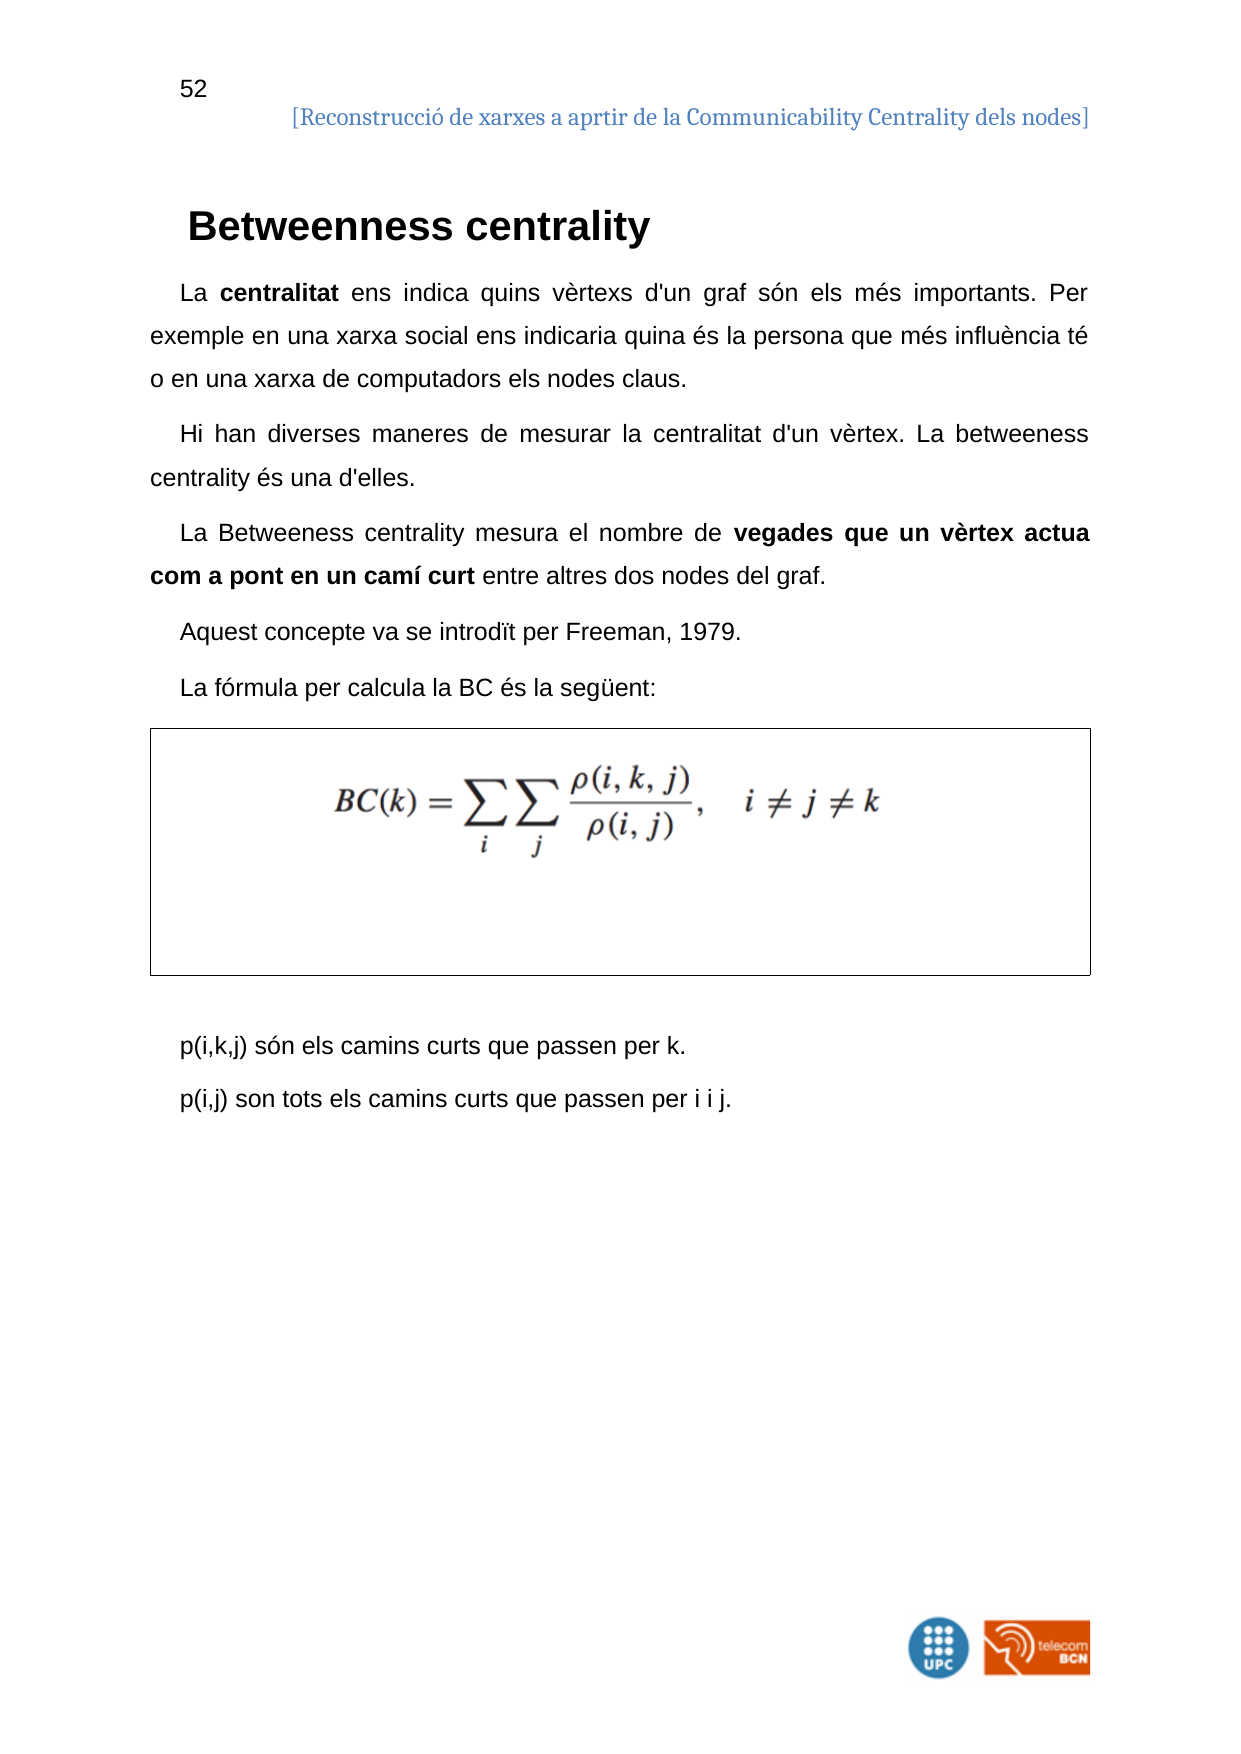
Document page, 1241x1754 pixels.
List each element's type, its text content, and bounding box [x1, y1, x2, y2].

text La Betweeness centrality mesura el nombre de vegades que un vèrtex actua com a pont en un camí curt entre altres dos nodes del graf. [150, 518, 1090, 590]
text Hi han diverses maneres de mesurar la centralitat d'un vèrtex. La betweeness centrality és una d'elles. [150, 419, 1090, 491]
picture [309, 734, 931, 916]
picture [904, 1614, 1091, 1681]
text La centralitat ens indica quins vèrtexs d'un graf són els més importants. Per exemple en una xarxa social ens indicaria quina és la persona que més influència té o en una xarxa de computadors els nodes claus. [150, 278, 1090, 393]
text p(i,j) son tots els camins curts que passen per i i j. [150, 1084, 1090, 1113]
table_header [151, 729, 1090, 975]
text La fórmula per calcula la BC és la següent: [150, 673, 1090, 701]
subtitle Betweenness centrality [187, 202, 1090, 249]
text p(i,k,j) són els camins curts que passen per k. [150, 1031, 1090, 1059]
text Aquest concepte va se introdït per Freeman, 1979. [150, 617, 1090, 646]
